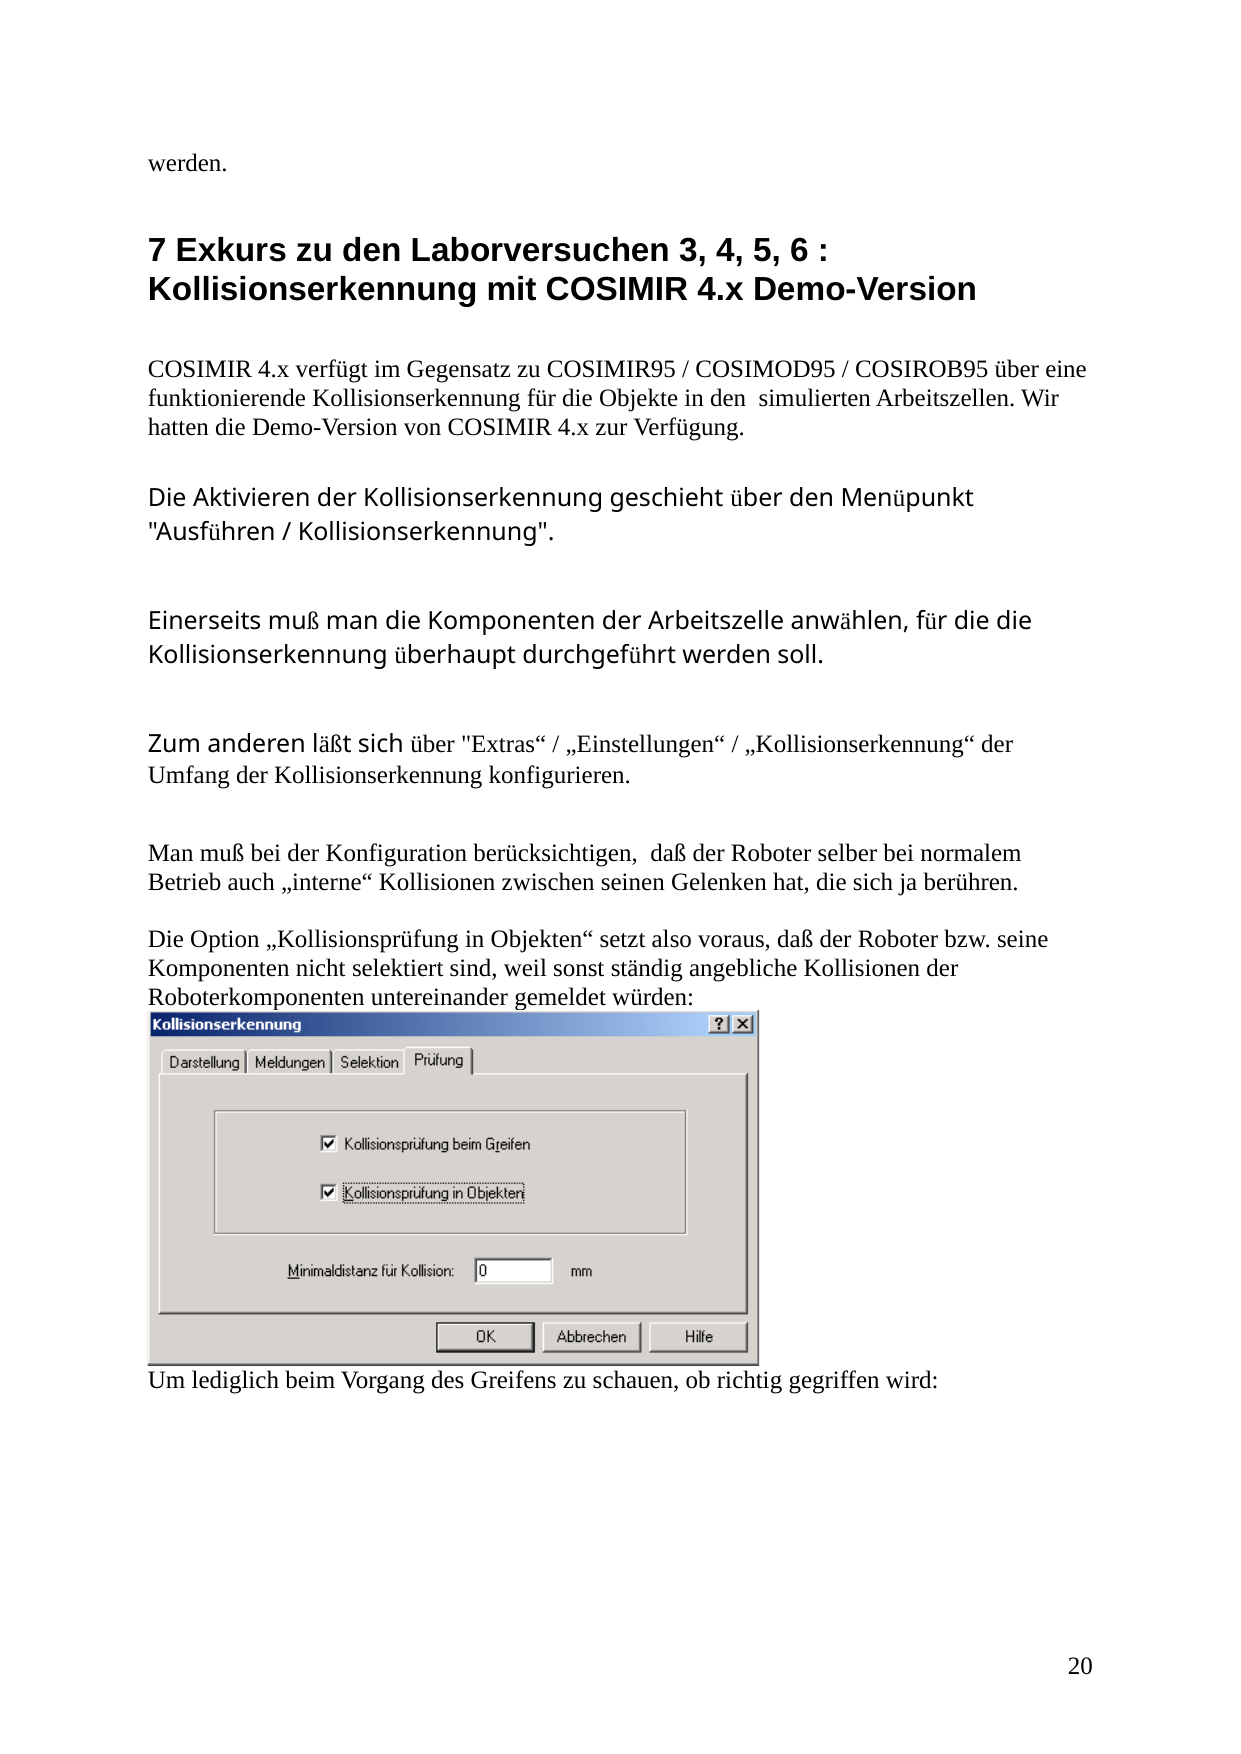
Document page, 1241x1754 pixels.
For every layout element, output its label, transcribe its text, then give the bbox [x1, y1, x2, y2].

text Um lediglich beim Vorgang des Greifens zu schauen, ob richtig gegriffen wird: [148, 1365, 1093, 1394]
text Zum anderen läßt sich über "Extras“ / „Einstellungen“ / „Kollisionserkennung“ der Umfang der Kollisionserkennung konfigurieren. [148, 726, 1093, 789]
subtitle 7 Exkurs zu den Laborversuchen 3, 4, 5, 6 : Kollisionserkennung mit COSIMIR 4.x Demo-Version [148, 230, 1093, 307]
text COSIMIR 4.x verfügt im Gegensatz zu COSIMIR95 / COSIMOD95 / COSIROB95 über eine funktionierende Kollisionserkennung für die Objekte in den simulierten Arbeitszellen. Wir hatten die Demo-Version von COSIMIR 4.x zur Verfügung. [148, 354, 1093, 441]
text Die Aktivieren der Kollisionserkennung geschieht über den Menüpunkt "Ausführen / Kollisionserkennung". [148, 480, 1093, 548]
text Man muß bei der Konfiguration berücksichtigen, daß der Roboter selber bei normalem Betrieb auch „interne“ Kollisionen zwischen seinen Gelenken hat, die sich ja berühren. [148, 838, 1093, 896]
text Die Option „Kollisionsprüfung in Objekten“ setzt also voraus, daß der Roboter bzw. seine Komponenten nicht selektiert sind, weil sonst ständig angebliche Kollisionen der Roboterkomponenten untereinander gemeldet würden: [148, 924, 1093, 1011]
picture [147, 1010, 760, 1366]
text werden. [148, 148, 1093, 176]
text Einerseits muß man die Komponenten der Arbeitszelle anwählen, für die die Kollisionserkennung überhaupt durchgeführt werden soll. [148, 603, 1093, 671]
